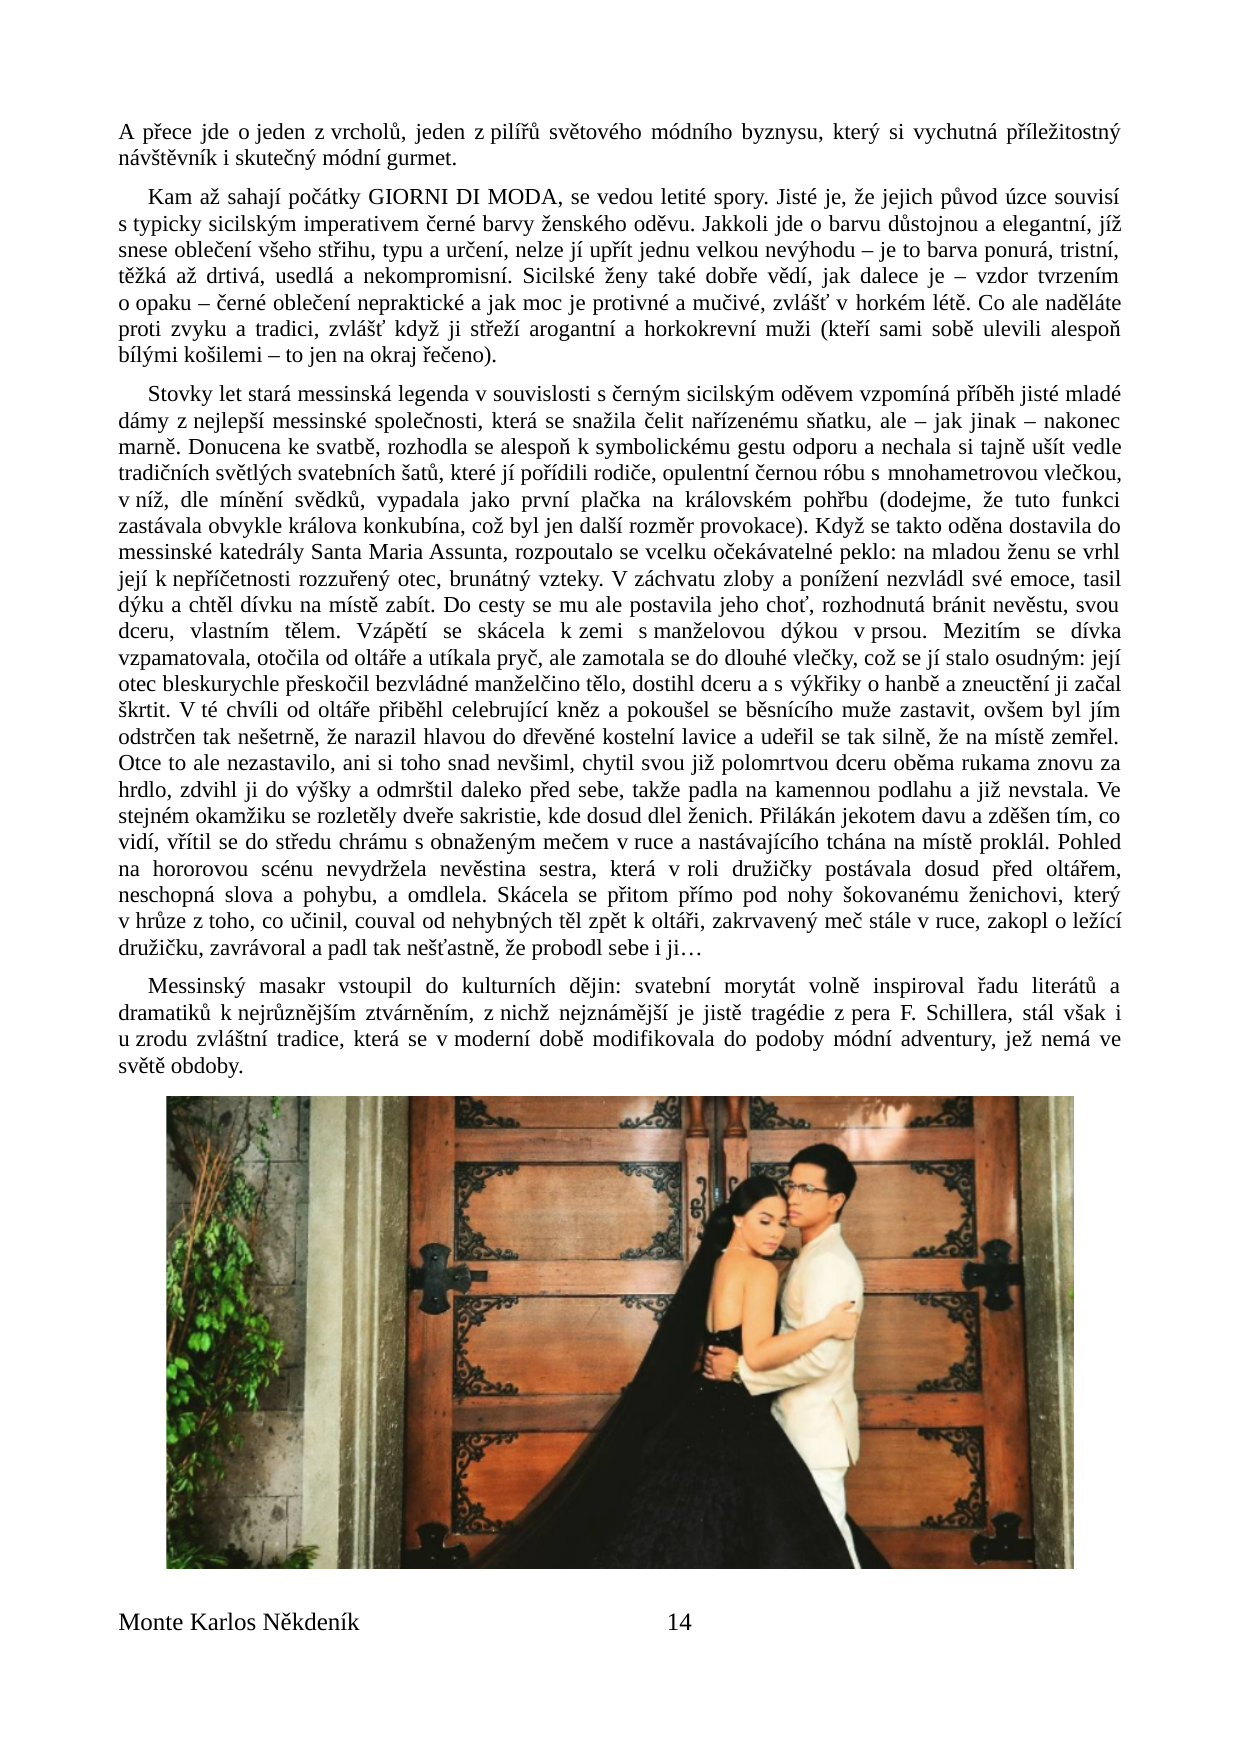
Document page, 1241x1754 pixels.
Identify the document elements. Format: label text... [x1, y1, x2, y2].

text Messinský masakr vstoupil do kulturních dějin: svatební morytát volně inspiroval řadu literátů a dramatiků k nejrůznějším ztvárněním, z nichž nejznámější je jistě tragédie z pera F. Schillera, stál však i u zrodu zvláštní tradice, která se v moderní době modifikovala do podoby módní adventury, jež nemá ve světě obdoby. [118, 973, 1122, 1078]
text A přece jde o jeden z vrcholů, jeden z pilířů světového módního byznysu, který si vychutná příležitostný návštěvník i skutečný módní gurmet. [118, 118, 1122, 171]
text Stovky let stará messinská legenda v souvislosti s černým sicilským oděvem vzpomíná příběh jisté mladé dámy z nejlepší messinské společnosti, která se snažila čelit nařízenému sňatku, ale – jak jinak – nakonec marně. Donucena ke svatbě, rozhodla se alespoň k symbolickému gestu odporu a nechala si tajně ušít vedle tradičních světlých svatebních šatů, které jí pořídili rodiče, opulentní černou róbu s mnohametrovou vlečkou, v níž, dle mínění svědků, vypadala jako první plačka na královském pohřbu (dodejme, že tuto funkci zastávala obvykle králova konkubína, což byl jen další rozměr provokace). Když se takto oděna dostavila do messinské katedrály Santa Maria Assunta, rozpoutalo se vcelku očekávatelné peklo: na mladou ženu se vrhl její k nepříčetnosti rozzuřený otec, brunátný vzteky. V záchvatu zloby a ponížení nezvládl své emoce, tasil dýku a chtěl dívku na místě zabít. Do cesty se mu ale postavila jeho choť, rozhodnutá bránit nevěstu, svou dceru, vlastním tělem. Vzápětí se skácela k zemi s manželovou dýkou v prsou. Mezitím se dívka vzpamatovala, otočila od oltáře a utíkala pryč, ale zamotala se do dlouhé vlečky, což se jí stalo osudným: její otec bleskurychle přeskočil bezvládné manželčino tělo, dostihl dceru a s výkřiky o hanbě a zneuctění ji začal škrtit. V té chvíli od oltáře přiběhl celebrující kněz a pokoušel se běsnícího muže zastavit, ovšem byl jím odstrčen tak nešetrně, že narazil hlavou do dřevěné kostelní lavice a udeřil se tak silně, že na místě zemřel. Otce to ale nezastavilo, ani si toho snad nevšiml, chytil svou již polomrtvou dceru oběma rukama znovu za hrdlo, zdvihl ji do výšky a odmrštil daleko před sebe, takže padla na kamennou podlahu a již nevstala. Ve stejném okamžiku se rozletěly dveře sakristie, kde dosud dlel ženich. Přilákán jekotem davu a zděšen tím, co vidí, vřítil se do středu chrámu s obnaženým mečem v ruce a nastávajícího tchána na místě proklál. Pohled na hororovou scénu nevydržela nevěstina sestra, která v roli družičky postávala dosud před oltářem, neschopná slova a pohybu, a omdlela. Skácela se přitom přímo pod nohy šokovanému ženichovi, který v hrůze z toho, co učinil, couval od nehybných těl zpět k oltáři, zakrvavený meč stále v ruce, zakopl o ležící družičku, zavrávoral a padl tak nešťastně, že probodl sebe i ji… [118, 380, 1122, 960]
picture [166, 1096, 1074, 1569]
text Kam až sahají počátky GIORNI DI MODA, se vedou letité spory. Jisté je, že jejich původ úzce souvisí s typicky sicilským imperativem černé barvy ženského oděvu. Jakkoli jde o barvu důstojnou a elegantní, jíž snese oblečení všeho střihu, typu a určení, nelze jí upřít jednu velkou nevýhodu – je to barva ponurá, tristní, těžká až drtivá, usedlá a nekompromisní. Sicilské ženy také dobře vědí, jak dalece je – vzdor tvrzením o opaku – černé oblečení nepraktické a jak moc je protivné a mučivé, zvlášť v horkém létě. Co ale naděláte proti zvyku a tradici, zvlášť když ji střeží arogantní a horkokrevní muži (kteří sami sobě ulevili alespoň bílými košilemi – to jen na okraj řečeno). [118, 183, 1122, 368]
